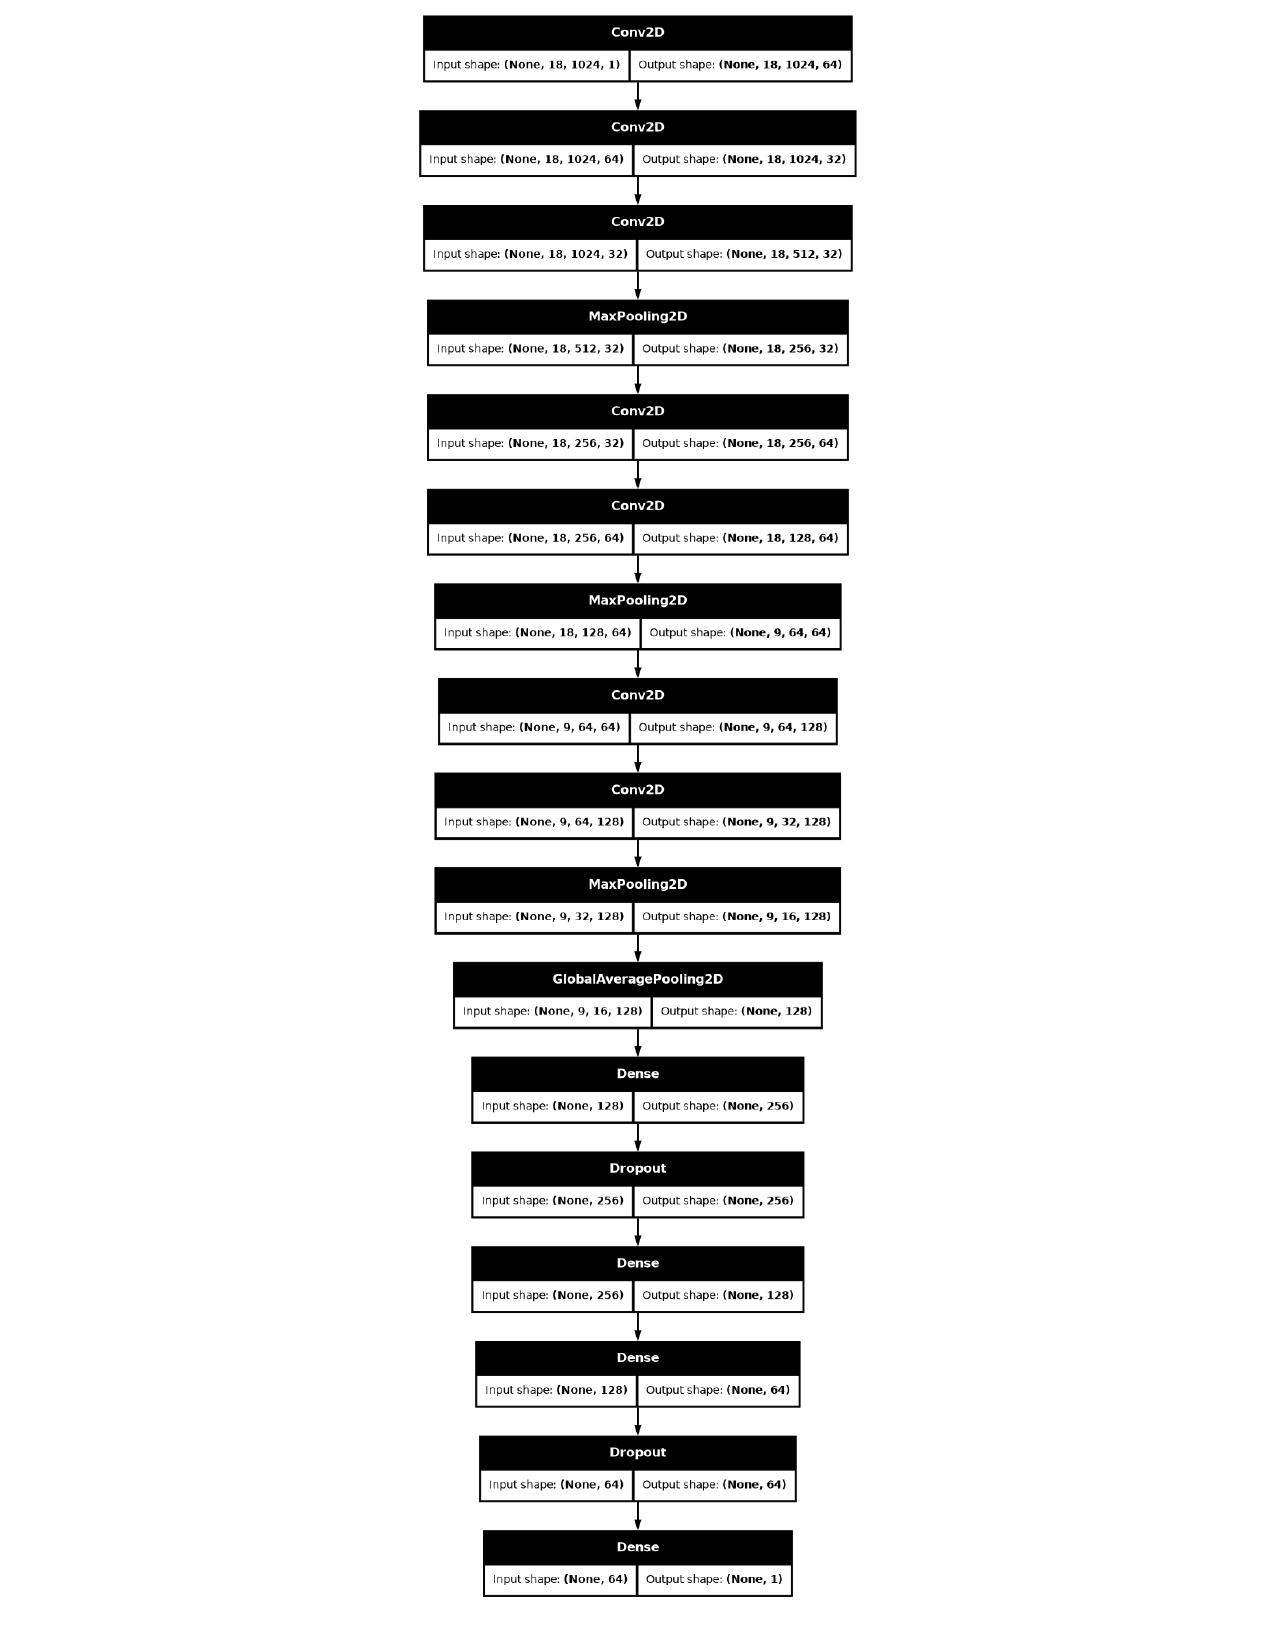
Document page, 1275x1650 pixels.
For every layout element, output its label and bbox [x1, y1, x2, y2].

picture [416, 12, 859, 1600]
